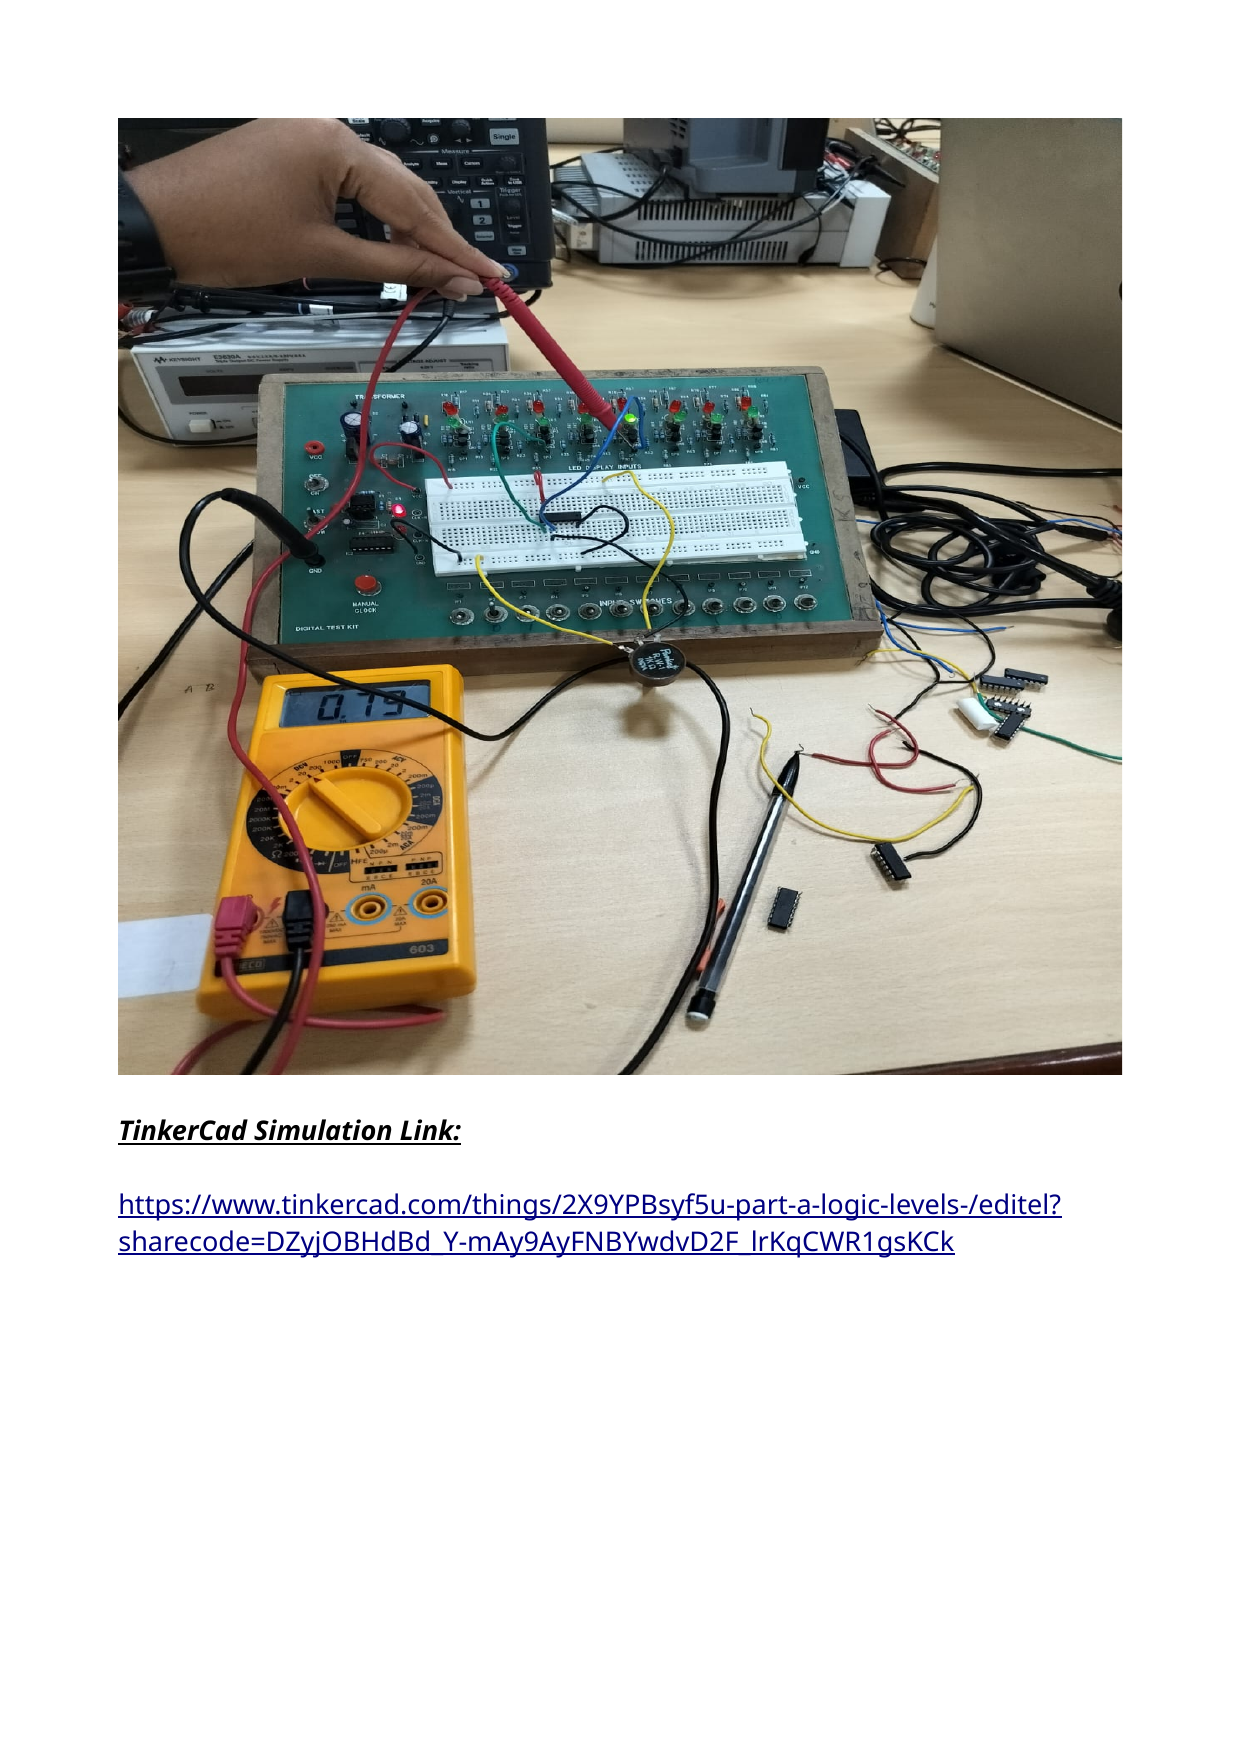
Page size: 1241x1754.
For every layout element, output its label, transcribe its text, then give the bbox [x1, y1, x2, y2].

picture [118, 118, 1123, 1075]
text https://www.tinkercad.com/things/2X9YPBsyf5u-part-a-logic-levels-/editel?sharecode=DZyjOBHdBd_Y-mAy9AyFNBYwdvD2F_lrKqCWR1gsKCk [118, 1185, 1122, 1259]
text TinkerCad Simulation Link: [118, 1111, 1122, 1148]
